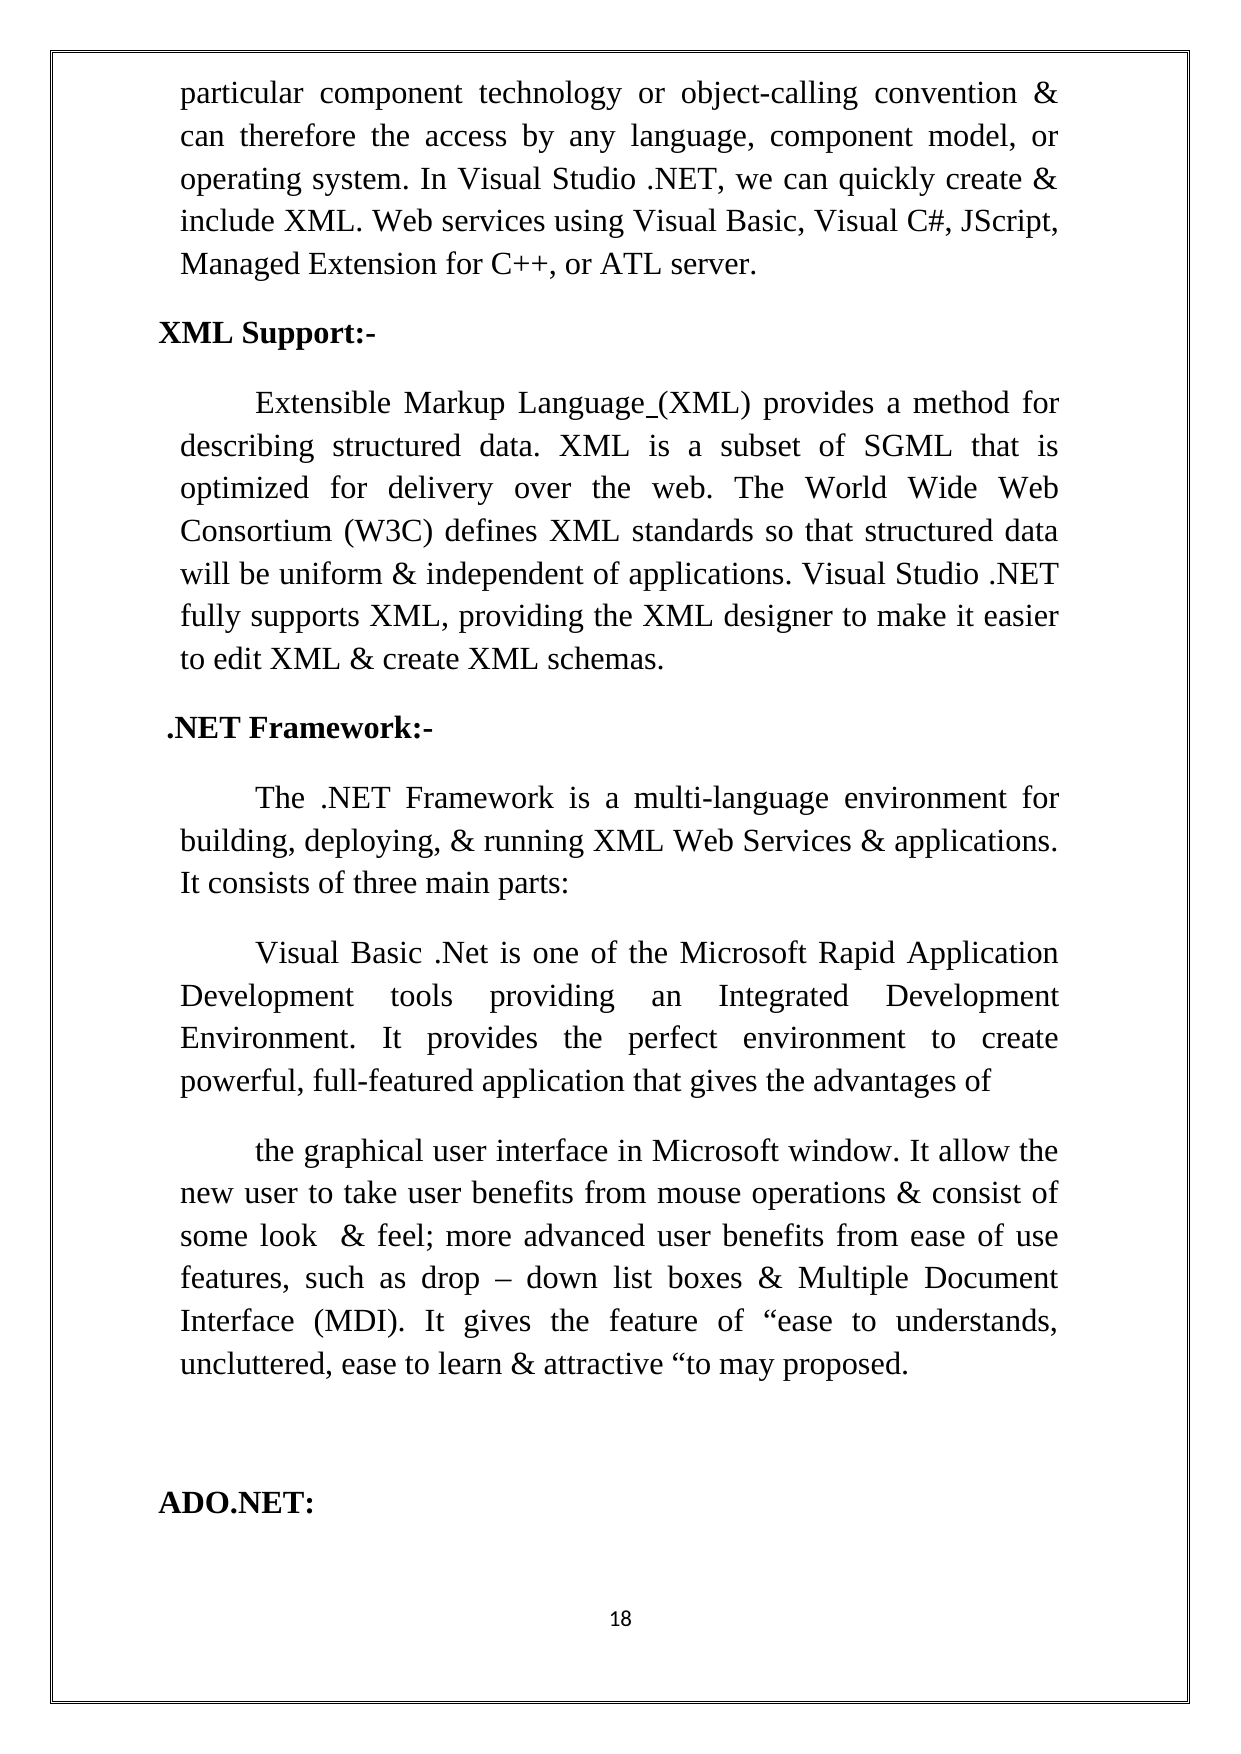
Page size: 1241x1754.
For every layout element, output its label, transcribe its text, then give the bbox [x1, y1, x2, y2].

text the graphical user interface in Microsoft window. It allow the new user to take user benefits from mouse operations & consist of some look & feel; more advanced user benefits from ease of use features, such as drop – down list boxes & Multiple Document Interface (MDI). It gives the feature of “ease to understands, uncluttered, ease to learn & attractive “to may proposed. [180, 1131, 1060, 1381]
text particular component technology or object-calling convention & can therefore the access by any language, component model, or operating system. In Visual Studio .NET, we can quickly create & include XML. Web services using Visual Basic, Visual C#, JScript, Managed Extension for C++, or ATL server. [180, 74, 1060, 281]
text .NET Framework:- [150, 709, 1060, 746]
text XML Support:- [150, 314, 1060, 351]
text Extensible Markup Language (XML) provides a method for describing structured data. XML is a subset of SGML that is optimized for delivery over the web. The World Wide Web Consortium (W3C) defines XML standards so that structured data will be uniform & independent of applications. Visual Studio .NET fully supports XML, providing the XML designer to make it easier to edit XML & create XML schemas. [180, 383, 1060, 676]
text ADO.NET: [150, 1483, 1060, 1520]
text Visual Basic .Net is one of the Microsoft Rapid Application Development tools providing an Integrated Development Environment. It provides the perfect environment to create powerful, full-featured application that gives the advantages of [180, 933, 1060, 1098]
text The .NET Framework is a multi-language environment for building, deploying, & running XML Web Services & applications. It consists of three main parts: [180, 778, 1060, 901]
